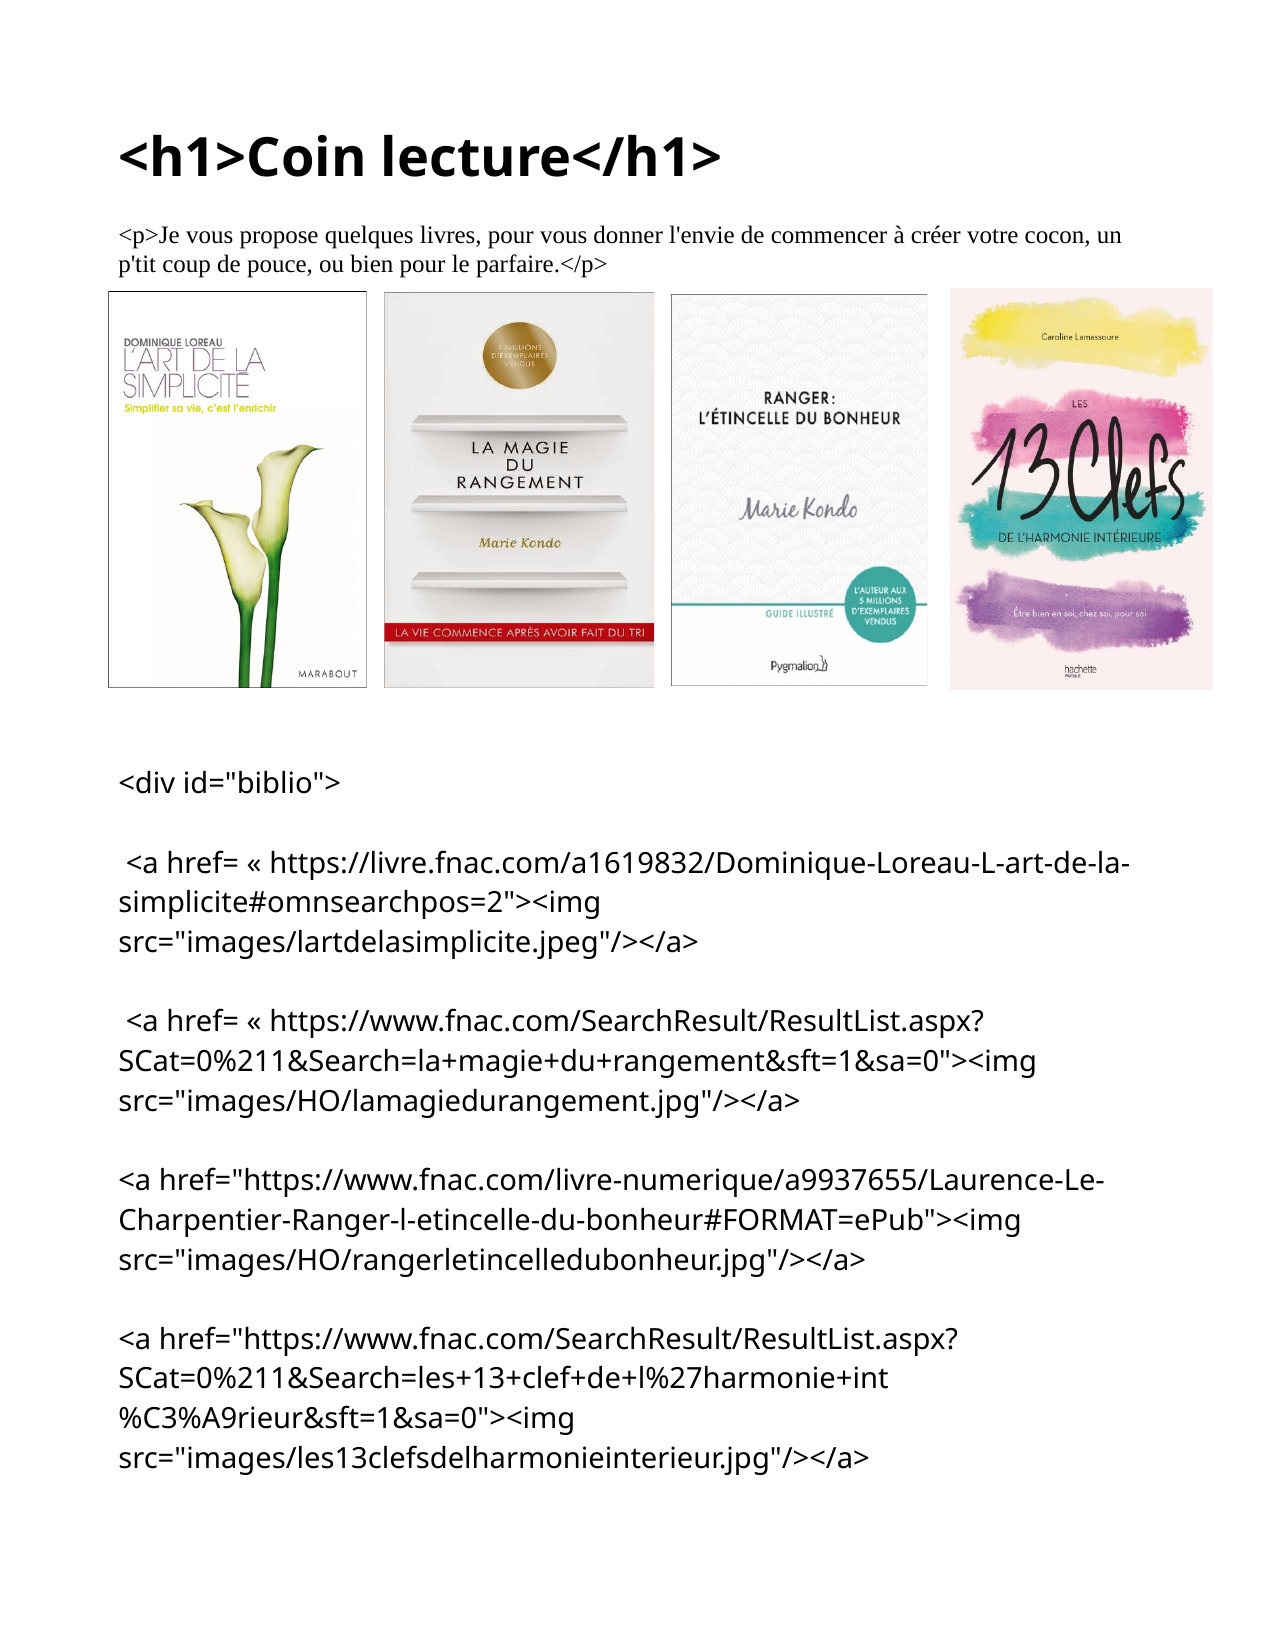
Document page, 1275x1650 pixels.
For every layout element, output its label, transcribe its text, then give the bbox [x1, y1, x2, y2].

picture [670, 294, 928, 686]
text <a href="https://www.fnac.com/livre-numerique/a9937655/Laurence-Le-Charpentier-Ranger-l-etincelle-du-bonheur#FORMAT=ePub"><img src="images/HO/rangerletincelledubonheur.jpg"/></a> [118, 1159, 1157, 1278]
text <div id="biblio"> [118, 762, 1157, 802]
picture [108, 291, 367, 688]
text <h1>Coin lecture</h1> [118, 118, 1157, 192]
picture [384, 292, 655, 688]
text <a href= « https://www.fnac.com/SearchResult/ResultList.aspx?SCat=0%211&Search=la+magie+du+rangement&sft=1&sa=0"><img src="images/HO/lamagiedurangement.jpg"/></a> [118, 1001, 1157, 1120]
text <p>Je vous propose quelques livres, pour vous donner l'envie de commencer à créer votre cocon, un p'tit coup de pouce, ou bien pour le parfaire.</p> [118, 221, 1157, 278]
picture [950, 288, 1213, 690]
text <a href= « https://livre.fnac.com/a1619832/Dominique-Loreau-L-art-de-la-simplicite#omnsearchpos=2"><img src="images/lartdelasimplicite.jpeg"/></a> [118, 842, 1157, 961]
text <a href="https://www.fnac.com/SearchResult/ResultList.aspx?SCat=0%211&Search=les+13+clef+de+l%27harmonie+int%C3%A9rieur&sft=1&sa=0"><img src="images/les13clefsdelharmonieinterieur.jpg"/></a> [118, 1318, 1157, 1477]
